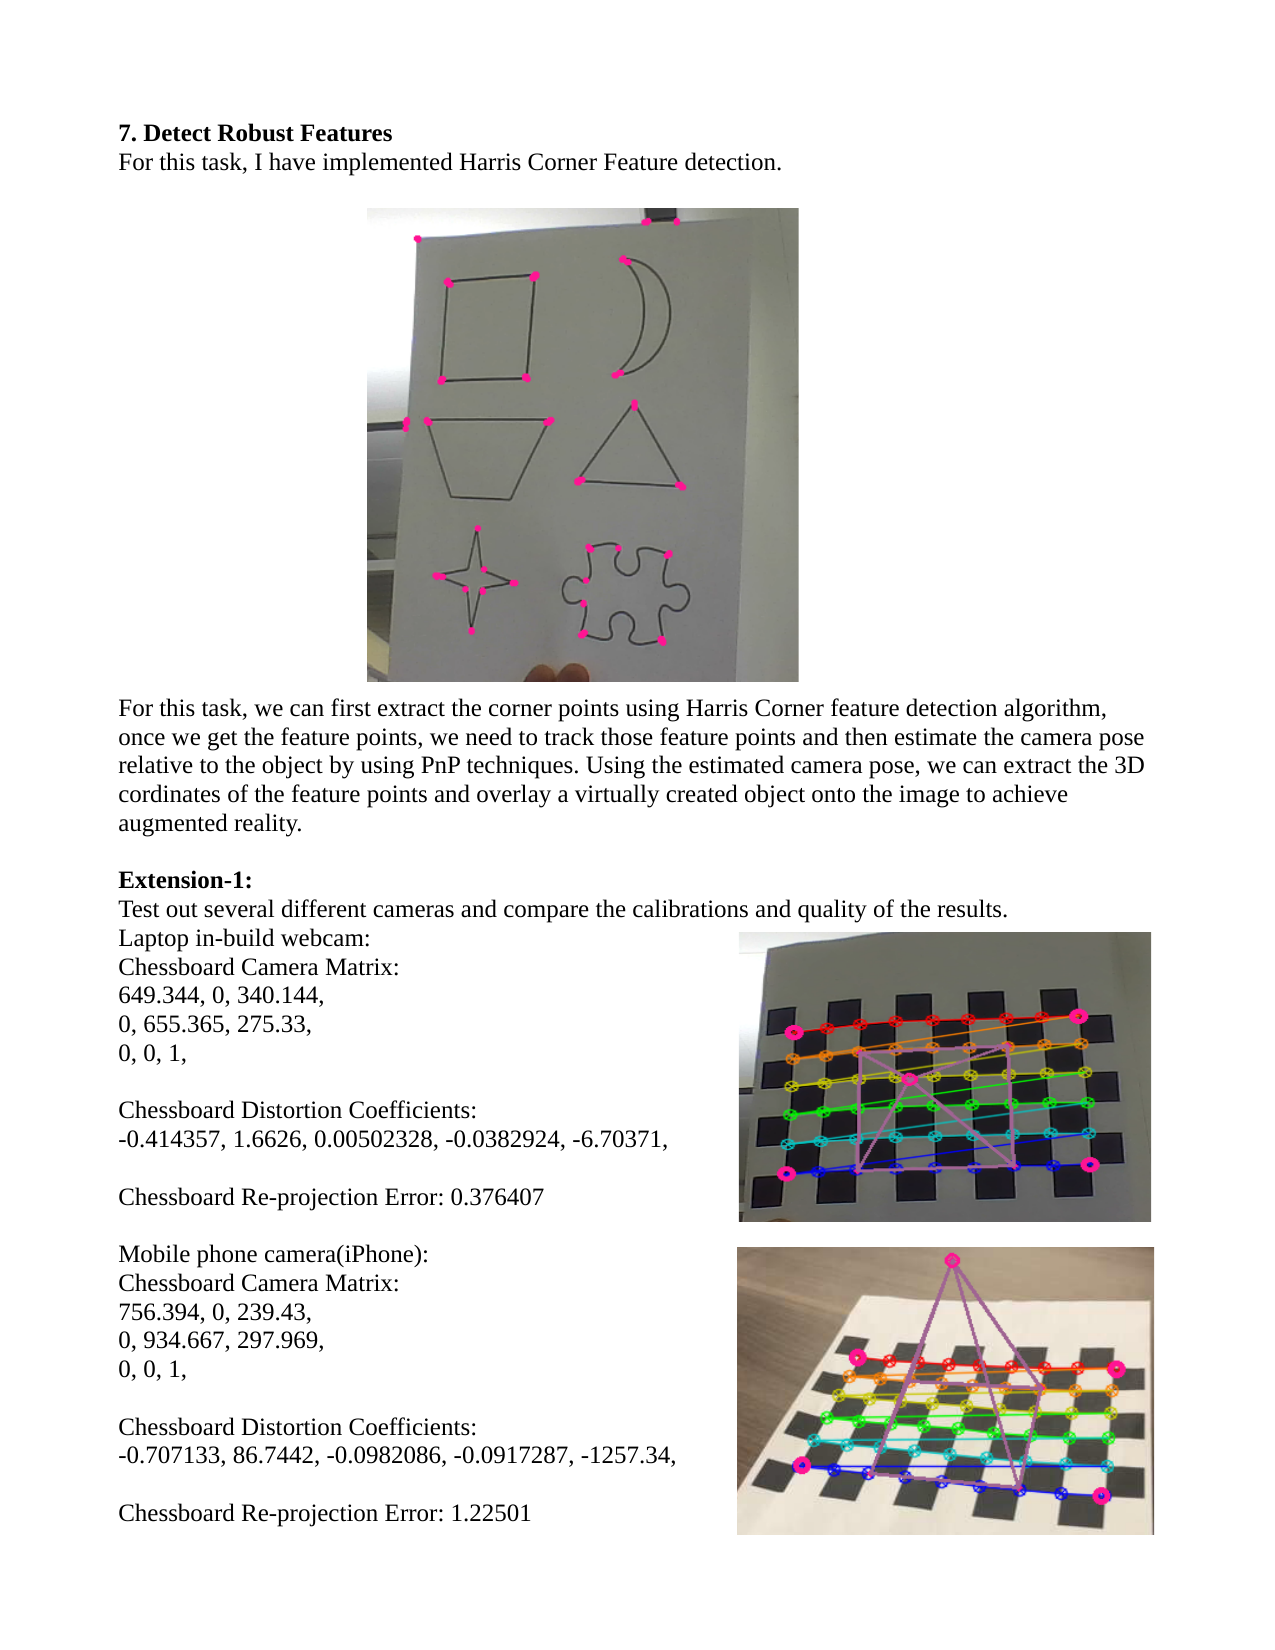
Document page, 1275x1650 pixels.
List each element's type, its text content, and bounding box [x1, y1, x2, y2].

picture [738, 932, 1152, 1222]
text Chessboard Camera Matrix: [118, 1268, 737, 1297]
text Laptop in-build webcam: [118, 923, 1157, 952]
text 0, 0, 1, [118, 1038, 738, 1067]
text 756.394, 0, 239.43, [118, 1297, 737, 1326]
picture [737, 1247, 1155, 1535]
text 7. Detect Robust Features [118, 118, 1157, 147]
text 649.344, 0, 340.144, [118, 981, 738, 1009]
picture [367, 208, 799, 682]
text Extension-1: [118, 866, 1157, 894]
text 0, 934.667, 297.969, [118, 1326, 737, 1354]
text Chessboard Distortion Coefficients: [118, 1412, 737, 1441]
text Chessboard Re-projection Error: 0.376407 [118, 1182, 738, 1211]
text -0.707133, 86.7442, -0.0982086, -0.0917287, -1257.34, [118, 1441, 737, 1469]
text For this task, I have implemented Harris Corner Feature detection. [118, 147, 1157, 176]
text Chessboard Camera Matrix: [118, 952, 738, 981]
text 0, 655.365, 275.33, [118, 1009, 738, 1038]
text -0.414357, 1.6626, 0.00502328, -0.0382924, -6.70371, [118, 1124, 738, 1153]
text 0, 0, 1, [118, 1354, 737, 1383]
text Test out several different cameras and compare the calibrations and quality of the results. [118, 894, 1157, 923]
text Chessboard Re-projection Error: 1.22501 [118, 1498, 737, 1527]
text Chessboard Distortion Coefficients: [118, 1096, 738, 1124]
text Mobile phone camera(iPhone): [118, 1239, 1157, 1268]
text For this task, we can first extract the corner points using Harris Corner feature detection algorithm, once we get the feature points, we need to track those feature points and then estimate the camera pose relative to the object by using PnP techniques. Using the estimated camera pose, we can extract the 3D cordinates of the feature points and overlay a virtually created object onto the image to achieve augmented reality. [118, 693, 1157, 837]
